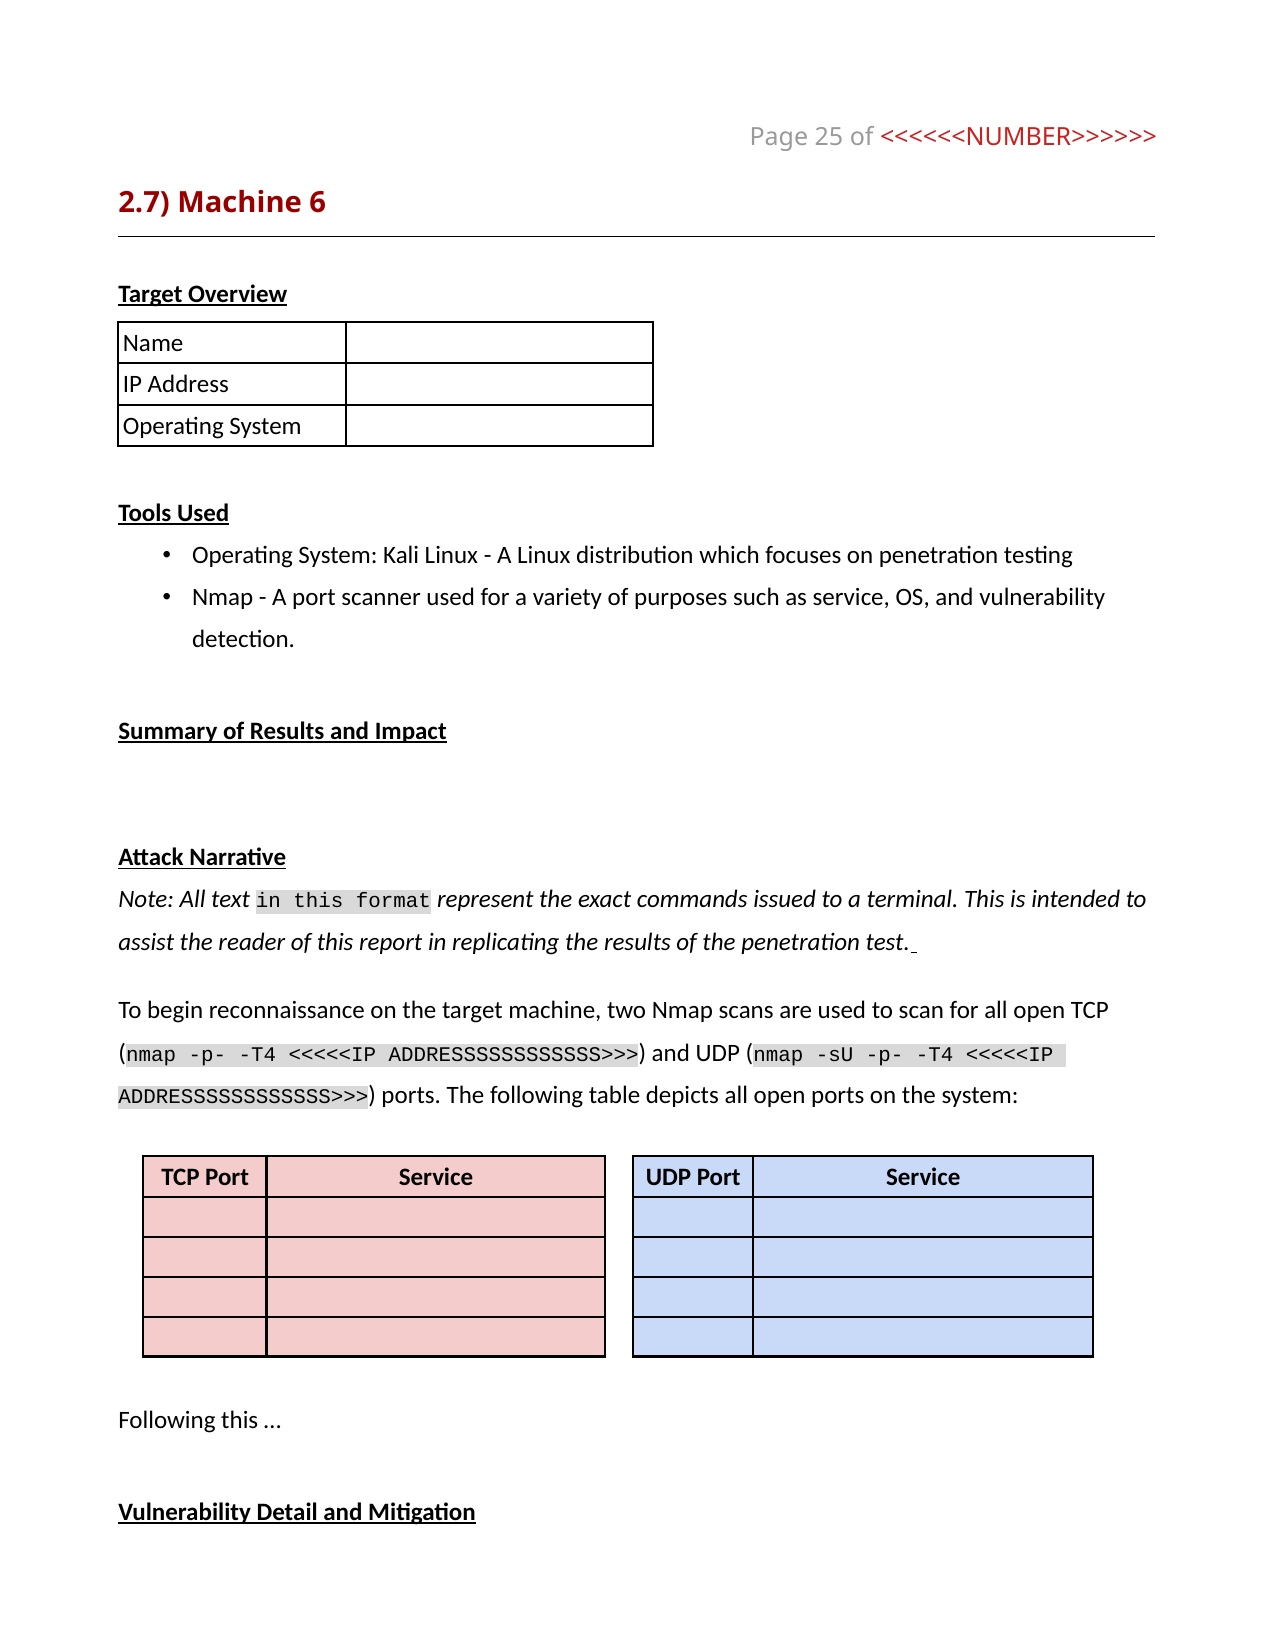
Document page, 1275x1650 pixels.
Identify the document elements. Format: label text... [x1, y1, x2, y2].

table_cell [634, 1198, 752, 1236]
table_cell [634, 1318, 752, 1355]
text Note: All text in this format represent the exact commands issued to a terminal. This is intended to assist the reader of this report in replicating the results of the penetration test. [118, 883, 1157, 956]
table_header TCP Port [144, 1157, 265, 1196]
text Target Overview [118, 278, 1157, 309]
table_cell [634, 1238, 752, 1276]
table_header Service [268, 1157, 604, 1196]
list Operating System: Kali Linux - A Linux distribution which focuses on penetration testing [162, 539, 1157, 569]
text Tools Used [118, 497, 1157, 527]
table_cell Operating System [119, 406, 345, 445]
text Vulnerability Detail and Mitigation [118, 1496, 1157, 1527]
table_cell [754, 1198, 1092, 1236]
table_cell [754, 1238, 1092, 1276]
table_cell [144, 1238, 265, 1276]
table_cell [347, 406, 652, 445]
table_cell [144, 1198, 265, 1236]
table_cell IP Address [119, 364, 345, 404]
text Following this … [118, 1404, 1157, 1435]
list Nmap - A port scanner used for a variety of purposes such as service, OS, and vulnerability detection. [162, 581, 1157, 654]
text Summary of Results and Impact [118, 715, 1157, 745]
table_cell [144, 1318, 265, 1355]
table_header [631, 1123, 1116, 1360]
table_cell [268, 1238, 604, 1276]
table_header Service [754, 1157, 1092, 1196]
table_cell [268, 1198, 604, 1236]
table_cell [347, 364, 652, 404]
table_header [347, 323, 652, 362]
table_cell [268, 1318, 604, 1355]
table_cell [268, 1278, 604, 1316]
table_cell [634, 1278, 752, 1316]
text To begin reconnaissance on the target machine, two Nmap scans are used to scan for all open TCP (nmap -p- -T4 <<<<<IP ADDRESSSSSSSSSSSS>>>) and UDP (nmap -sU -p- -T4 <<<<<IP ADDRESSSSSSSSSSSS>>>) ports. The following table depicts all open ports on the system: [118, 968, 1157, 1109]
text Attack Narrative [118, 841, 1157, 872]
table_cell [144, 1278, 265, 1316]
text 2.7) Machine 6 [118, 182, 1157, 221]
table_header Name [119, 323, 345, 362]
table_header UDP Port [634, 1157, 752, 1196]
table_cell [754, 1318, 1092, 1355]
table_cell [754, 1278, 1092, 1316]
table_header [119, 1123, 629, 1360]
